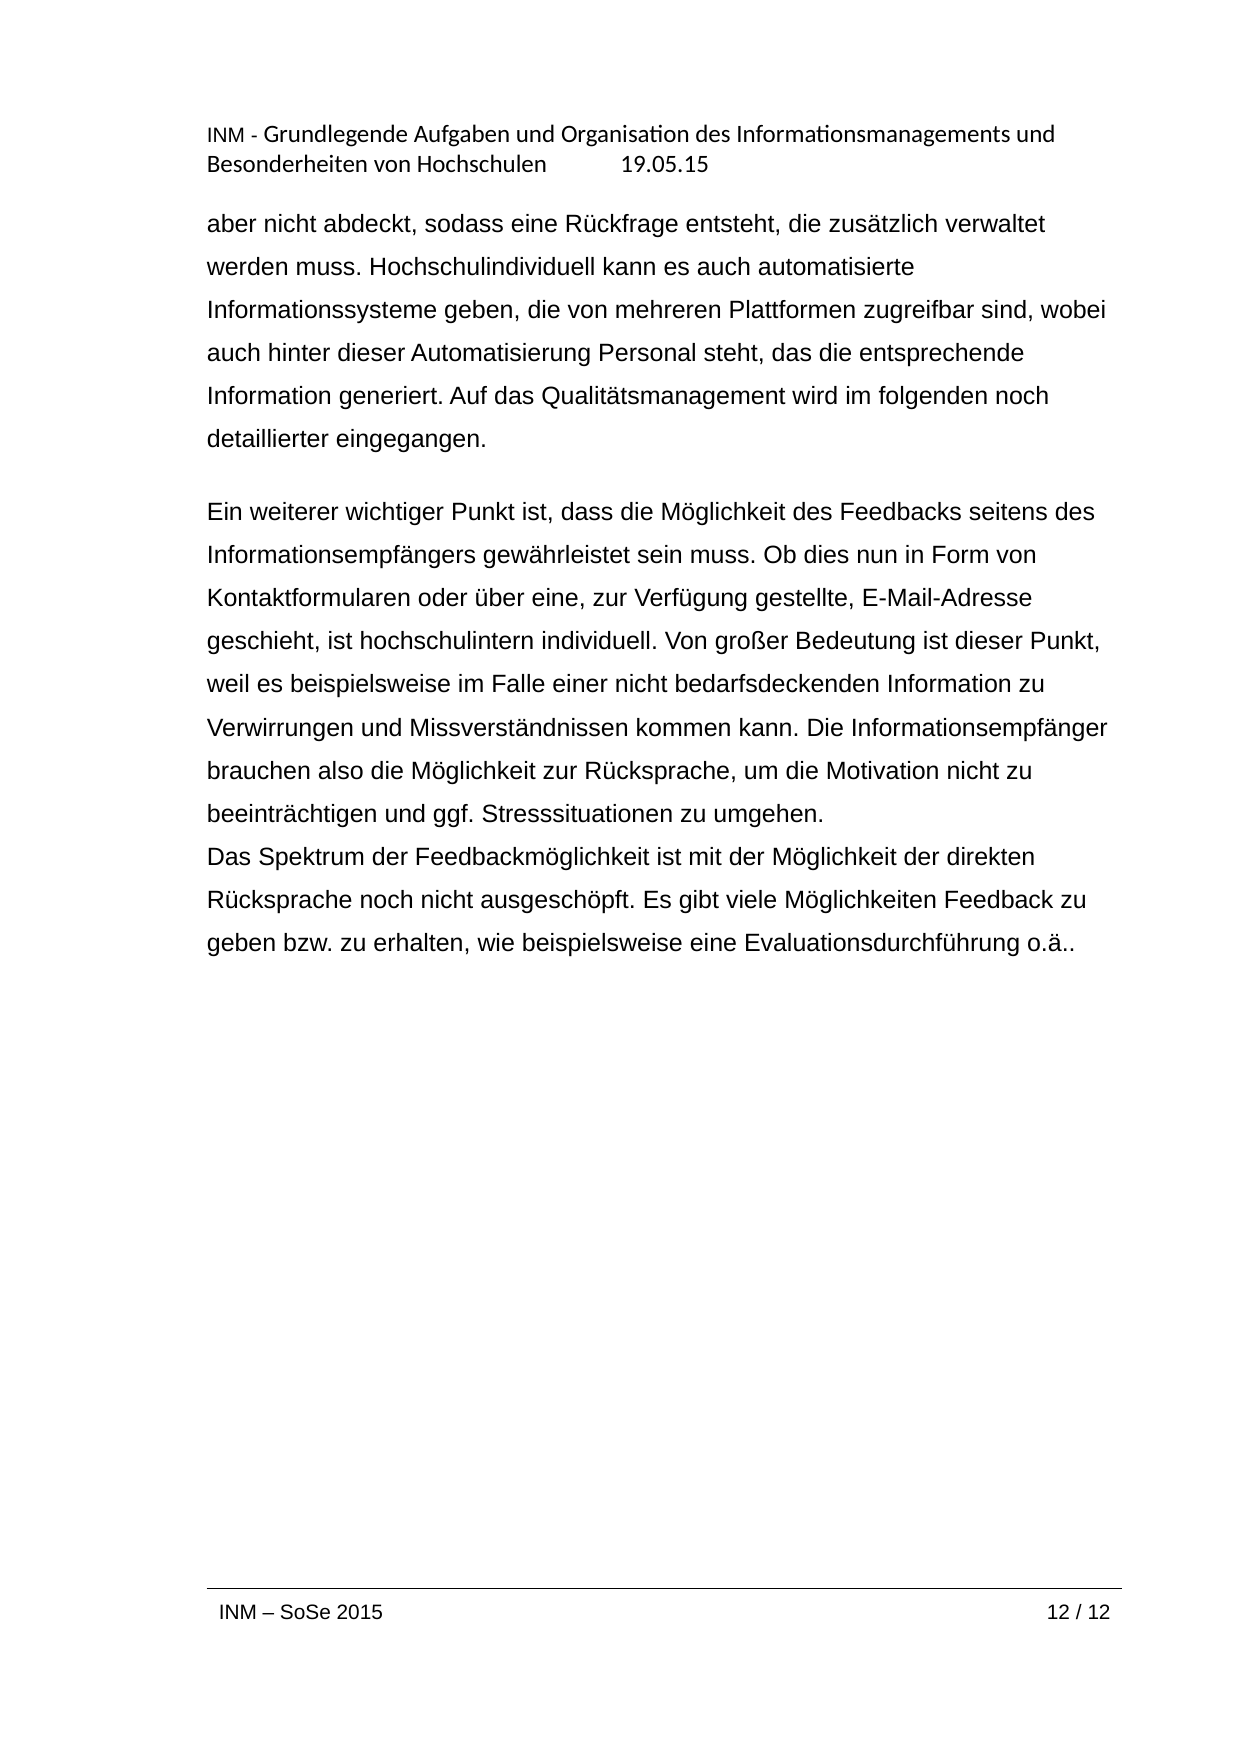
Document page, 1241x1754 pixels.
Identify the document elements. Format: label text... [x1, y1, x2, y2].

text aber nicht abdeckt, sodass eine Rückfrage entsteht, die zusätzlich verwaltet werden muss. Hochschulindividuell kann es auch automatisierte Informationssysteme geben, die von mehreren Plattformen zugreifbar sind, wobei auch hinter dieser Automatisierung Personal steht, das die entsprechende Information generiert. Auf das Qualitätsmanagement wird im folgenden noch detaillierter eingegangen. [207, 209, 1122, 453]
text Ein weiterer wichtiger Punkt ist, dass die Möglichkeit des Feedbacks seitens des Informationsempfängers gewährleistet sein muss. Ob dies nun in Form von Kontaktformularen oder über eine, zur Verfügung gestellte, E-Mail-Adresse geschieht, ist hochschulintern individuell. Von großer Bedeutung ist dieser Punkt, weil es beispielsweise im Falle einer nicht bedarfsdeckenden Information zu Verwirrungen und Missverständnissen kommen kann. Die Informationsempfänger brauchen also die Möglichkeit zur Rücksprache, um die Motivation nicht zu beeinträchtigen und ggf. Stresssituationen zu umgehen. Das Spektrum der Feedbackmöglichkeit ist mit der Möglichkeit der direkten Rücksprache noch nicht ausgeschöpft. Es gibt viele Möglichkeiten Feedback zu geben bzw. zu erhalten, wie beispielsweise eine Evaluationsdurchführung o.ä.. [207, 497, 1122, 957]
